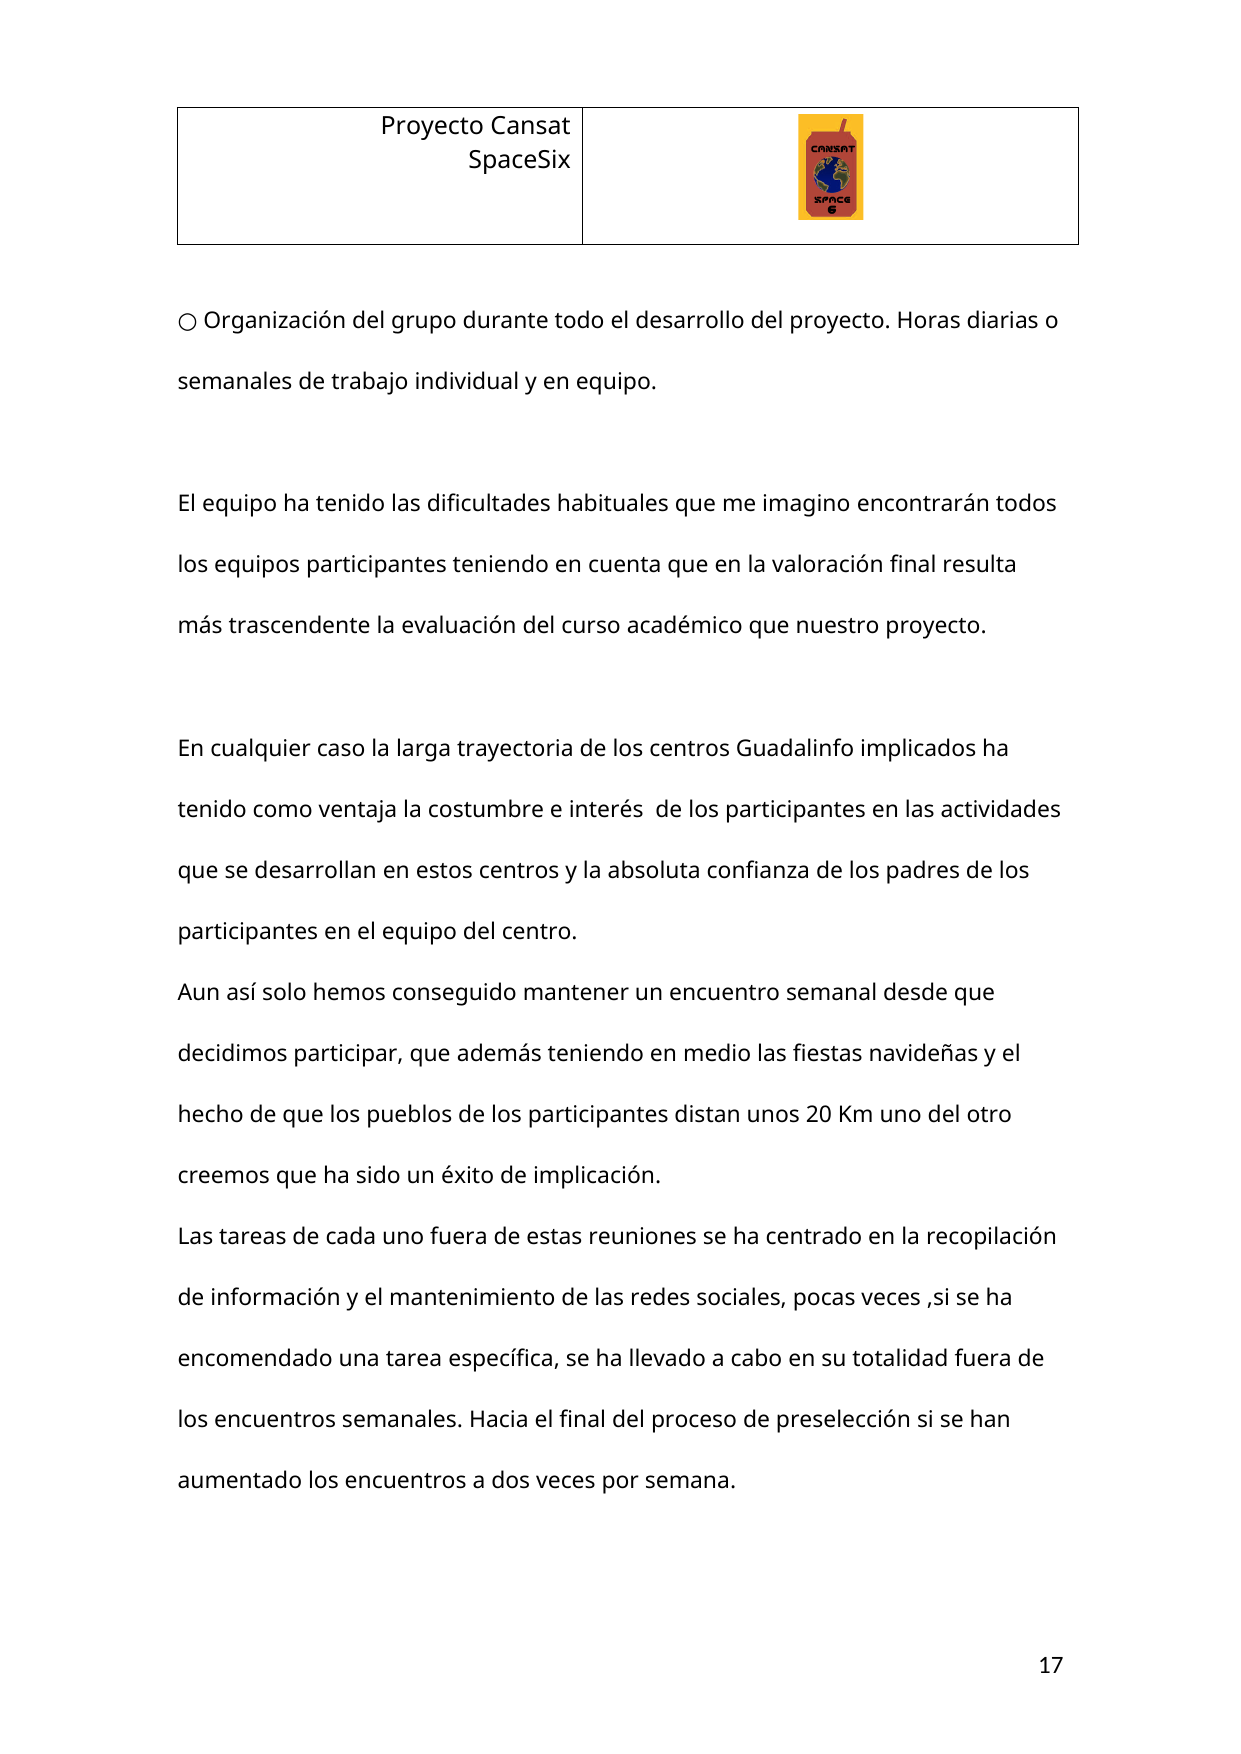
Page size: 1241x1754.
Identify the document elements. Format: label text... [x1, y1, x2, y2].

text Aun así solo hemos conseguido mantener un encuentro semanal desde que decidimos participar, que además teniendo en medio las fiestas navideñas y el hecho de que los pueblos de los participantes distan unos 20 Km uno del otro creemos que ha sido un éxito de implicación. [177, 961, 1063, 1190]
text ○ Organización del grupo durante todo el desarrollo del proyecto. Horas diarias o semanales de trabajo individual y en equipo. [177, 274, 1063, 396]
text El equipo ha tenido las dificultades habituales que me imagino encontrarán todos los equipos participantes teniendo en cuenta que en la valoración final resulta más trascendente la evaluación del curso académico que nuestro proyecto. [177, 473, 1063, 641]
picture [798, 114, 864, 220]
text En cualquier caso la larga trayectoria de los centros Guadalinfo implicados ha tenido como ventaja la costumbre e interés de los participantes en las actividades que se desarrollan en estos centros y la absoluta confianza de los padres de los participantes en el equipo del centro. [177, 717, 1063, 946]
text Las tareas de cada uno fuera de estas reuniones se ha centrado en la recopilación de información y el mantenimiento de las redes sociales, pocas veces ,si se ha encomendado una tarea específica, se ha llevado a cabo en su totalidad fuera de los encuentros semanales. Hacia el final del proceso de preselección si se han aumentado los encuentros a dos veces por semana. [177, 1206, 1063, 1495]
